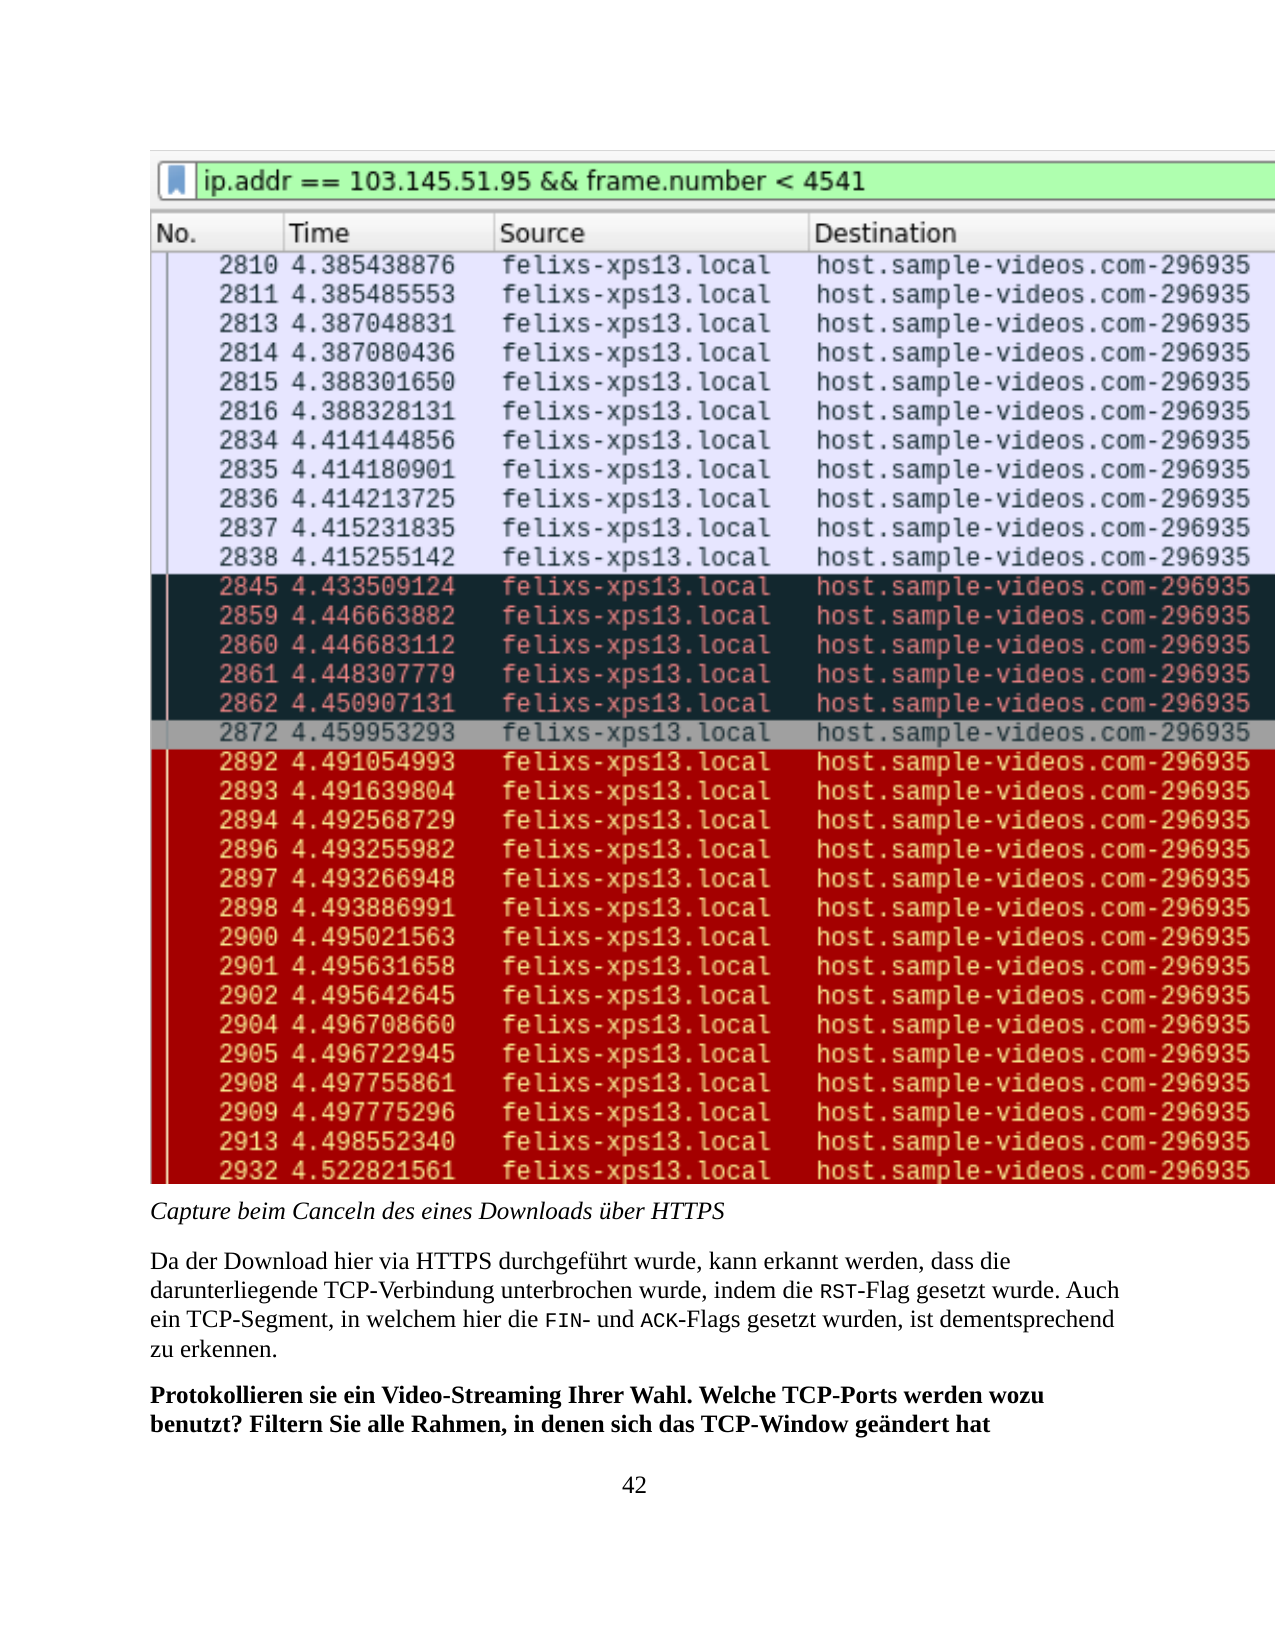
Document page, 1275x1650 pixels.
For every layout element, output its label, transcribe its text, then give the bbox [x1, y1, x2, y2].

picture [150, 150, 1275, 1184]
text Da der Download hier via HTTPS durchgeführt wurde, kann erkannt werden, dass die darunterliegende TCP-Verbindung unterbrochen wurde, indem die RST-Flag gesetzt wurde. Auch ein TCP-Segment, in welchem hier die FIN- und ACK-Flags gesetzt wurden, ist dementsprechend zu erkennen. [150, 1246, 1125, 1363]
text Protokollieren sie ein Video-Streaming Ihrer Wahl. Welche TCP-Ports werden wozu benutzt? Filtern Sie alle Rahmen, in denen sich das TCP-Window geändert hat [150, 1381, 1125, 1438]
text Capture beim Canceln des eines Downloads über HTTPS [150, 1196, 1125, 1224]
